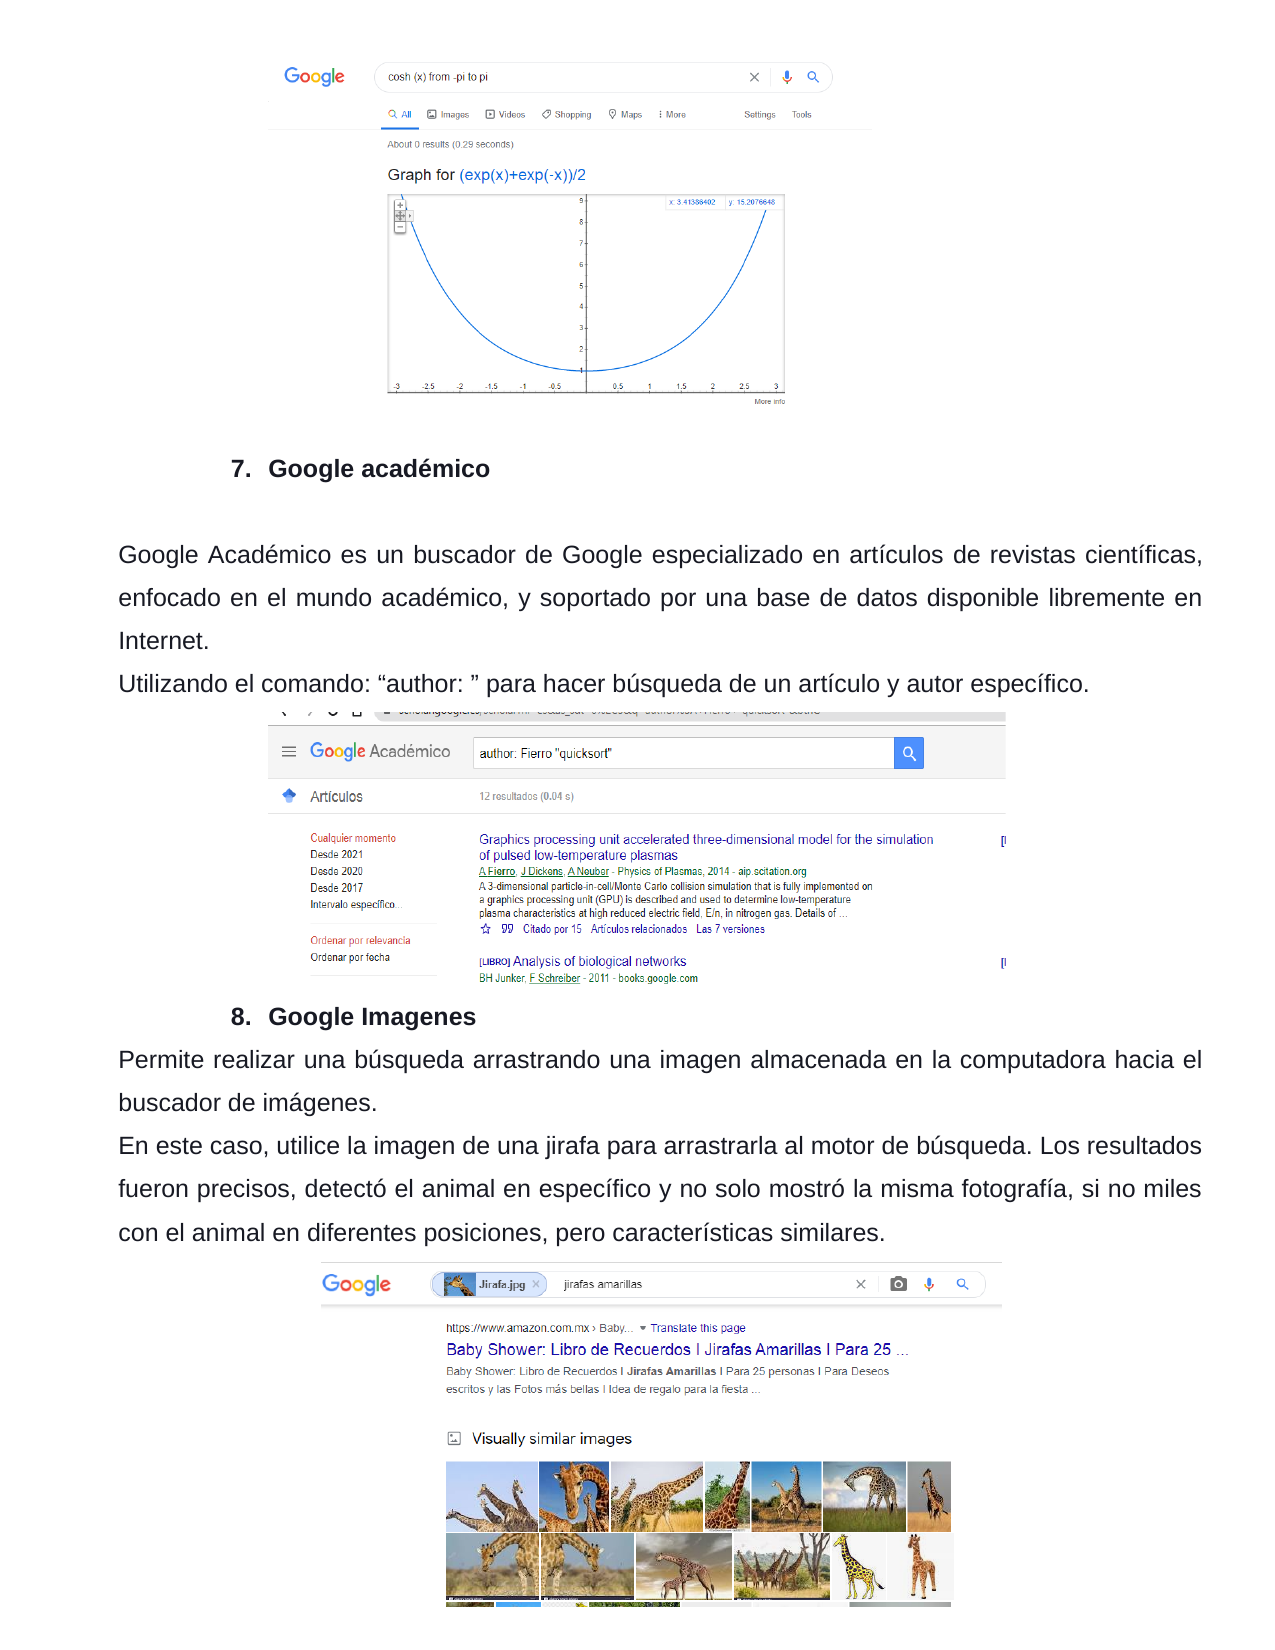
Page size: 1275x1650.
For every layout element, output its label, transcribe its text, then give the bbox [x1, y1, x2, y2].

text Google Académico es un buscador de Google especializado en artículos de revistas científicas, enfocado en el mundo académico, y soportado por una base de datos disponible libremente en Internet. [118, 540, 1205, 655]
text Permite realizar una búsqueda arrastrando una imagen almacenada en la computadora hacia el buscador de imágenes. [118, 1045, 1205, 1117]
list Google académico [231, 454, 1205, 483]
list Google Imagenes [231, 1002, 1205, 1031]
text En este caso, utilice la imagen de una jirafa para arrastrarla al motor de búsqueda. Los resultados fueron precisos, detectó el animal en específico y no solo mostró la misma fotografía, si no miles con el animal en diferentes posiciones, pero características similares. [118, 1131, 1205, 1246]
text Utilizando el comando: “author: ” para hacer búsqueda de un artículo y autor específico. [118, 669, 1205, 698]
